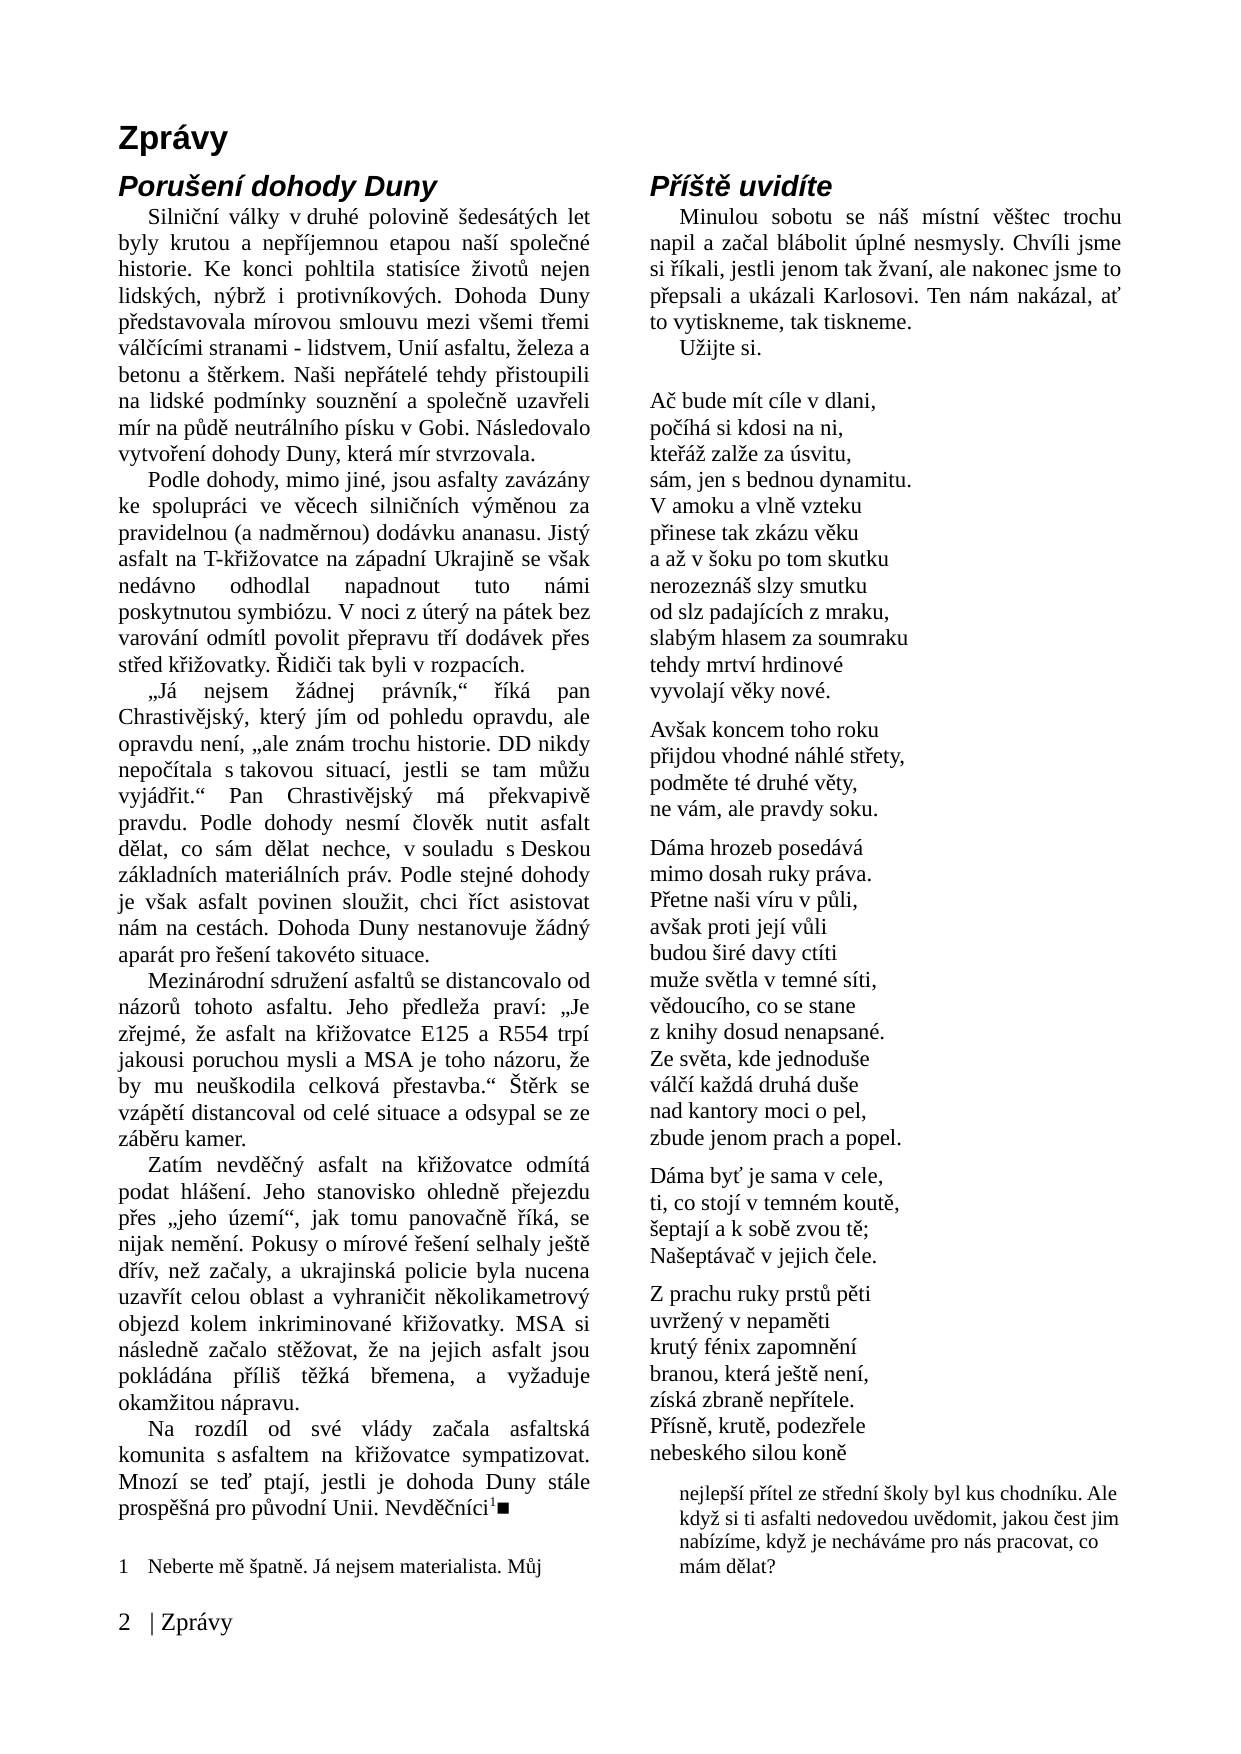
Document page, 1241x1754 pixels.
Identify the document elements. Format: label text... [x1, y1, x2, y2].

text Na rozdíl od své vlády začala asfaltská komunita s asfaltem na křižovatce sympatizovat. Mnozí se teď ptají, jestli je dohoda Duny stále prospěšná pro původní Unii. Nevděčníci■ [118, 1415, 591, 1520]
text Užijte si. [649, 334, 1122, 361]
subtitle Porušení dohody Duny [118, 169, 591, 203]
text Dáma byť je sama v cele, ti, co stojí v temném koutě, šeptají a k sobě zvou tě; Našeptávač v jejich čele. [649, 1163, 1122, 1268]
text Minulou sobotu se náš místní věštec trochu napil a začal blábolit úplné nesmysly. Chvíli jsme si říkali, jestli jenom tak žvaní, ale nakonec jsme to přepsali a ukázali Karlosovi. Ten nám nakázal, ať to vytiskneme, tak tiskneme. [649, 203, 1122, 334]
text nejlepší přítel ze střední školy byl kus chodníku. Ale když si ti asfalti nedovedou uvědomit, jakou čest jim nabízíme, když je necháváme pro nás pracovat, co mám dělat? [649, 1481, 1122, 1578]
subtitle Zprávy [118, 118, 1122, 157]
text Silniční války v druhé polovině šedesátých let byly krutou a nepříjemnou etapou naší společné historie. Ke konci pohltila statisíce životů nejen lidských, nýbrž i protivníkových. Dohoda Duny představovala mírovou smlouvu mezi všemi třemi válčícími stranami - lidstvem, Unií asfaltu, železa a betonu a štěrkem. Naši nepřátelé tehdy přistoupili na lidské podmínky souznění a společně uzavřeli mír na půdě neutrálního písku v Gobi. Následovalo vytvoření dohody Duny, která mír stvrzovala. [118, 203, 591, 466]
text Ač bude mít cíle v dlani, počíhá si kdosi na ni, kteřáž zalže za úsvitu, sám, jen s bednou dynamitu. V amoku a vlně vzteku přinese tak zkázu věku a až v šoku po tom skutku nerozeznáš slzy smutku od slz padajících z mraku, slabým hlasem za soumraku tehdy mrtví hrdinové vyvolají věky nové. [649, 387, 1122, 703]
text Podle dohody, mimo jiné, jsou asfalty zavázány ke spolupráci ve věcech silničních výměnou za pravidelnou (a nadměrnou) dodávku ananasu. Jistý asfalt na T-křižovatce na západní Ukrajině se však nedávno odhodlal napadnout tuto námi poskytnutou symbiózu. V noci z úterý na pátek bez varování odmítl povolit přepravu tří dodávek přes střed křižovatky. Řidiči tak byli v rozpacích. [118, 466, 591, 677]
text Avšak koncem toho roku přijdou vhodné náhlé střety, podměte té druhé věty, ne vám, ale pravdy soku. [649, 716, 1122, 821]
text Z prachu ruky prstů pěti uvržený v nepaměti krutý fénix zapomnění branou, která ještě není, získá zbraně nepřítele. Přísně, krutě, podezřele nebeského silou koně [649, 1281, 1122, 1465]
text „Já nejsem žádnej právník,“ říká pan Chrastivějský, který jím od pohledu opravdu, ale opravdu není, „ale znám trochu historie. DD nikdy nepočítala s takovou situací, jestli se tam můžu vyjádřit.“ Pan Chrastivějský má překvapivě pravdu. Podle dohody nesmí člověk nutit asfalt dělat, co sám dělat nechce, v souladu s Deskou základních materiálních práv. Podle stejné dohody je však asfalt povinen sloužit, chci říct asistovat nám na cestách. Dohoda Duny nestanovuje žádný aparát pro řešení takovéto situace. [118, 677, 591, 967]
text Zatím nevděčný asfalt na křižovatce odmítá podat hlášení. Jeho stanovisko ohledně přejezdu přes „jeho území“, jak tomu panovačně říká, se nijak nemění. Pokusy o mírové řešení selhaly ještě dřív, než začaly, a ukrajinská policie byla nucena uzavřít celou oblast a vyhraničit několikametrový objezd kolem inkriminované křižovatky. MSA si následně začalo stěžovat, že na jejich asfalt jsou pokládána příliš těžká břemena, a vyžaduje okamžitou nápravu. [118, 1151, 591, 1415]
text Mezinárodní sdružení asfaltů se distancovalo od názorů tohoto asfaltu. Jeho předleža praví: „Je zřejmé, že asfalt na křižovatce E125 a R554 trpí jakousi poruchou mysli a MSA je toho názoru, že by mu neuškodila celková přestavba.“ Štěrk se vzápětí distancoval od celé situace a odsypal se ze záběru kamer. [118, 967, 591, 1151]
text Dáma hrozeb posedává mimo dosah ruky práva. Přetne naši víru v půli, avšak proti její vůli budou širé davy ctíti muže světla v temné síti, vědoucího, co se stane z knihy dosud nenapsané. Ze světa, kde jednoduše válčí každá druhá duše nad kantory moci o pel, zbude jenom prach a popel. [649, 834, 1122, 1150]
subtitle Příště uvidíte [649, 169, 1122, 203]
text Neberte mě špatně. Já nejsem materialista. Můj [118, 1553, 591, 1578]
